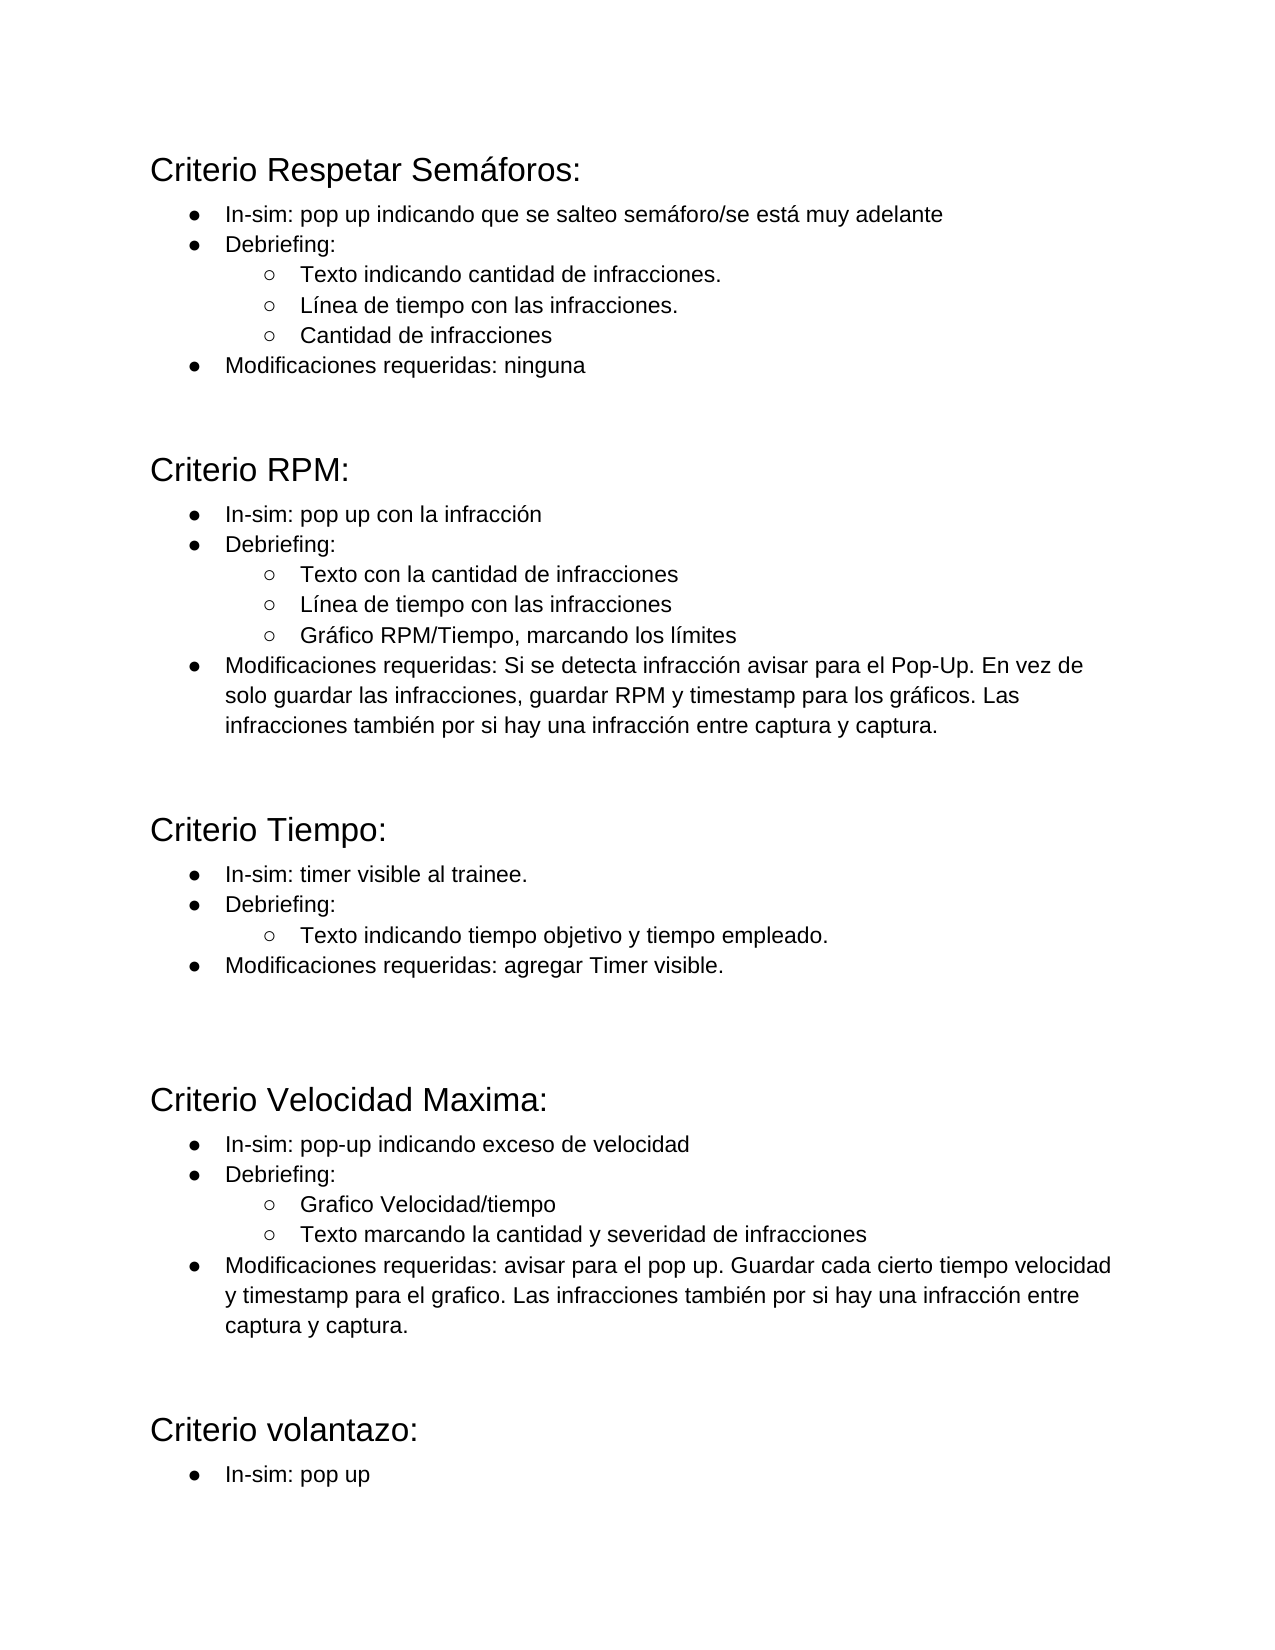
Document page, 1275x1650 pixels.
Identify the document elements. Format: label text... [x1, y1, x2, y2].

list Cantidad de infracciones [262, 322, 1125, 348]
list In-sim: pop-up indicando exceso de velocidad [187, 1131, 1125, 1157]
list Texto indicando tiempo objetivo y tiempo empleado. [262, 922, 1125, 948]
list Modificaciones requeridas: Si se detecta infracción avisar para el Pop-Up. En vez de solo guardar las infracciones, guardar RPM y timestamp para los gráficos. Las infracciones también por si hay una infracción entre captura y captura. [187, 652, 1125, 739]
list In-sim: pop up indicando que se salteo semáforo/se está muy adelante [187, 201, 1125, 227]
list Debriefing: [187, 891, 1125, 918]
subtitle Criterio volantazo: [150, 1410, 1125, 1448]
list In-sim: pop up [187, 1461, 1125, 1487]
list Modificaciones requeridas: avisar para el pop up. Guardar cada cierto tiempo velocidad y timestamp para el grafico. Las infracciones también por si hay una infracción entre captura y captura. [187, 1252, 1125, 1338]
list Modificaciones requeridas: agregar Timer visible. [187, 952, 1125, 978]
list Texto con la cantidad de infracciones [262, 561, 1125, 588]
list Texto marcando la cantidad y severidad de infracciones [262, 1221, 1125, 1248]
list Modificaciones requeridas: ninguna [187, 352, 1125, 378]
subtitle Criterio Respetar Semáforos: [150, 150, 1125, 188]
subtitle Criterio Tiempo: [150, 810, 1125, 849]
subtitle Criterio Velocidad Maxima: [150, 1080, 1125, 1118]
list Gráfico RPM/Tiempo, marcando los límites [262, 622, 1125, 648]
list Texto indicando cantidad de infracciones. [262, 261, 1125, 288]
list Debriefing: [187, 531, 1125, 557]
list Grafico Velocidad/tiempo [262, 1191, 1125, 1218]
list In-sim: pop up con la infracción [187, 501, 1125, 527]
list Línea de tiempo con las infracciones [262, 591, 1125, 618]
subtitle Criterio RPM: [150, 450, 1125, 488]
list Debriefing: [187, 231, 1125, 257]
list Debriefing: [187, 1161, 1125, 1187]
list In-sim: timer visible al trainee. [187, 861, 1125, 887]
list Línea de tiempo con las infracciones. [262, 292, 1125, 318]
